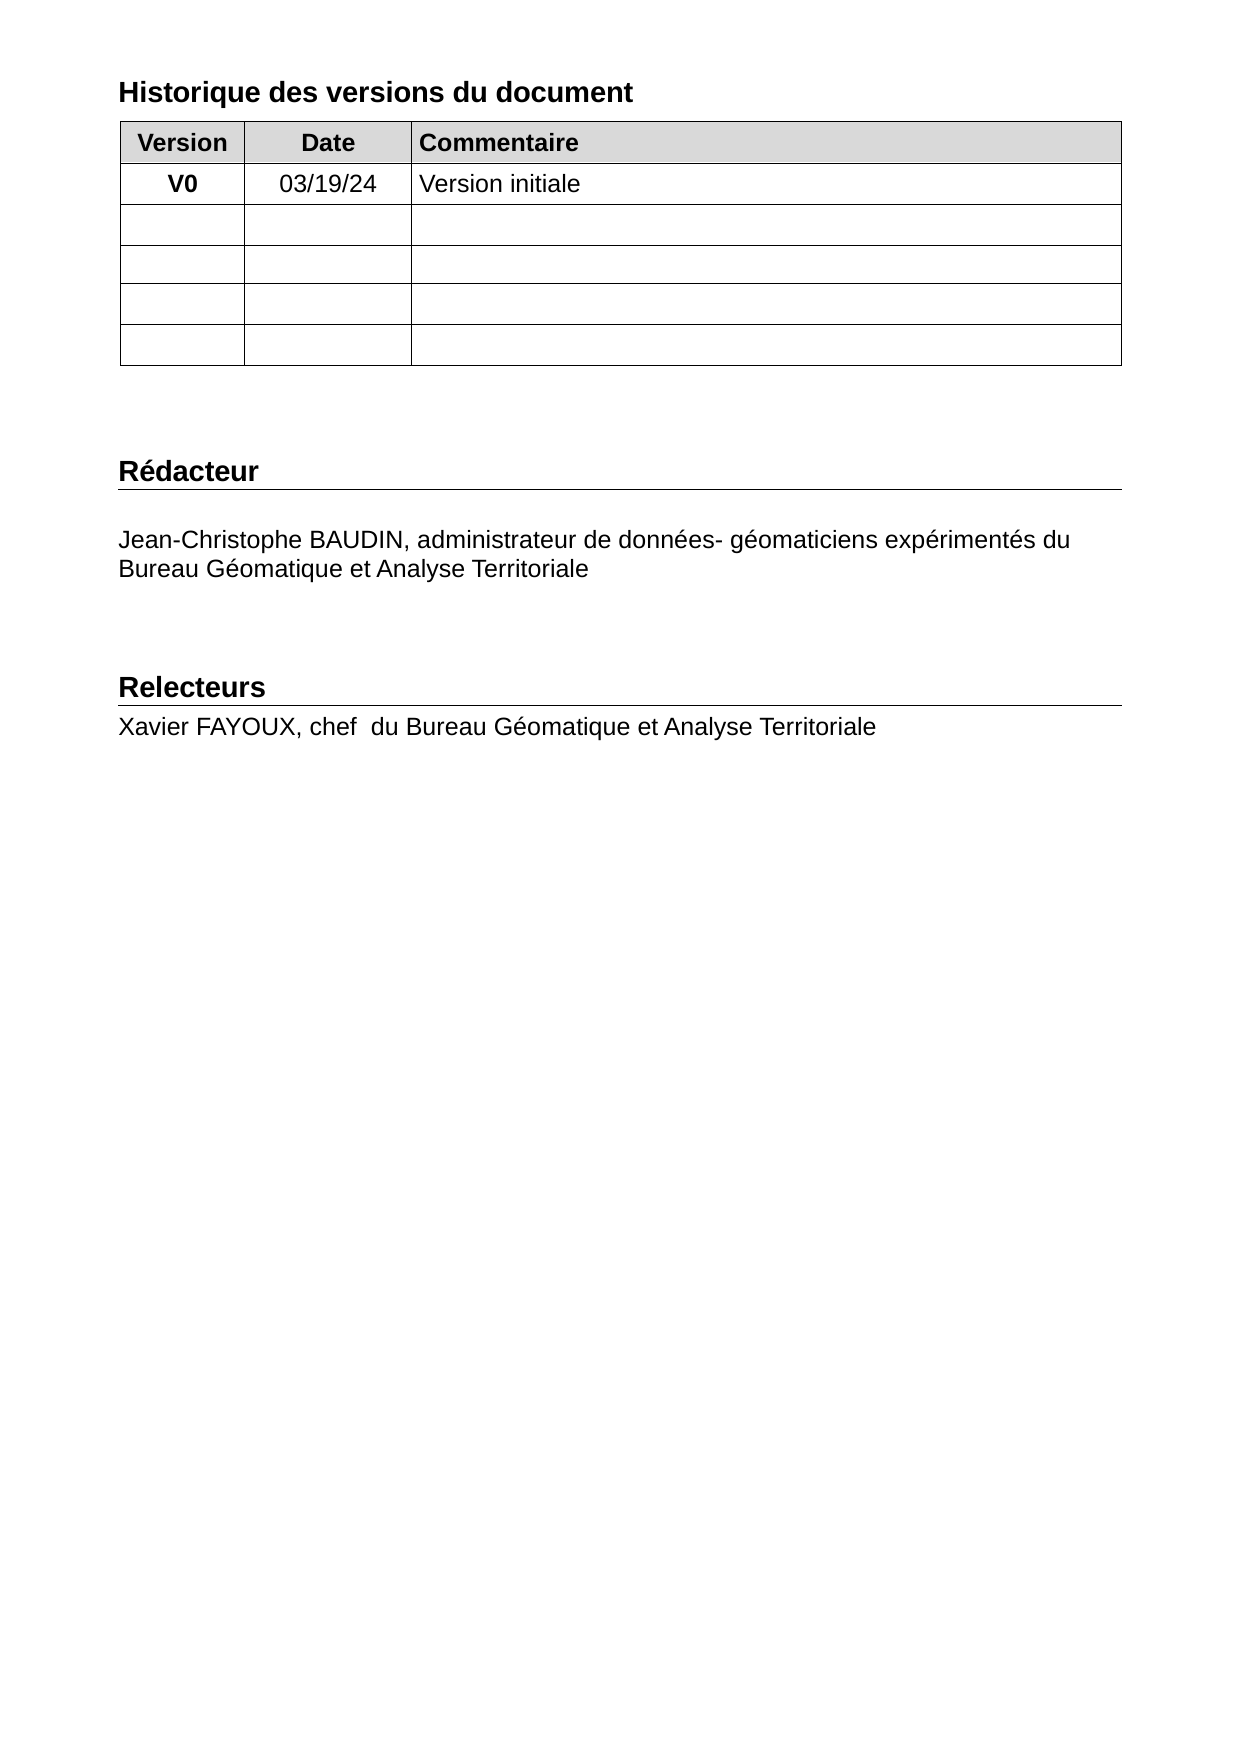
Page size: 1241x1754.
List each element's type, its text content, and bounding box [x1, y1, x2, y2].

table_cell [245, 325, 411, 365]
table_cell [412, 325, 1121, 365]
table_cell V0 [121, 164, 244, 204]
table_cell 19/03/24 [245, 164, 411, 204]
table_header Date [245, 122, 411, 162]
table_cell [412, 246, 1121, 282]
table_cell [121, 284, 244, 324]
table_cell [412, 284, 1121, 324]
table_cell [245, 205, 411, 245]
text Xavier FAYOUX, chef du Bureau Géomatique et Analyse Territoriale [118, 712, 1122, 741]
table_cell Version initiale [412, 164, 1121, 204]
table_cell [121, 205, 244, 245]
table_cell [412, 205, 1121, 245]
table_header Commentaire [412, 122, 1121, 162]
text Rédacteur [118, 453, 1122, 489]
table_cell [121, 246, 244, 282]
table_cell [121, 325, 244, 365]
text Jean-Christophe BAUDIN, administrateur de données- géomaticiens expérimentés du Bureau Géomatique et Analyse Territoriale [118, 524, 1122, 583]
table_header Version [121, 122, 244, 162]
table_cell [245, 284, 411, 324]
text Historique des versions du document [118, 75, 1122, 108]
table_cell [245, 246, 411, 282]
text Relecteurs [118, 670, 1122, 705]
